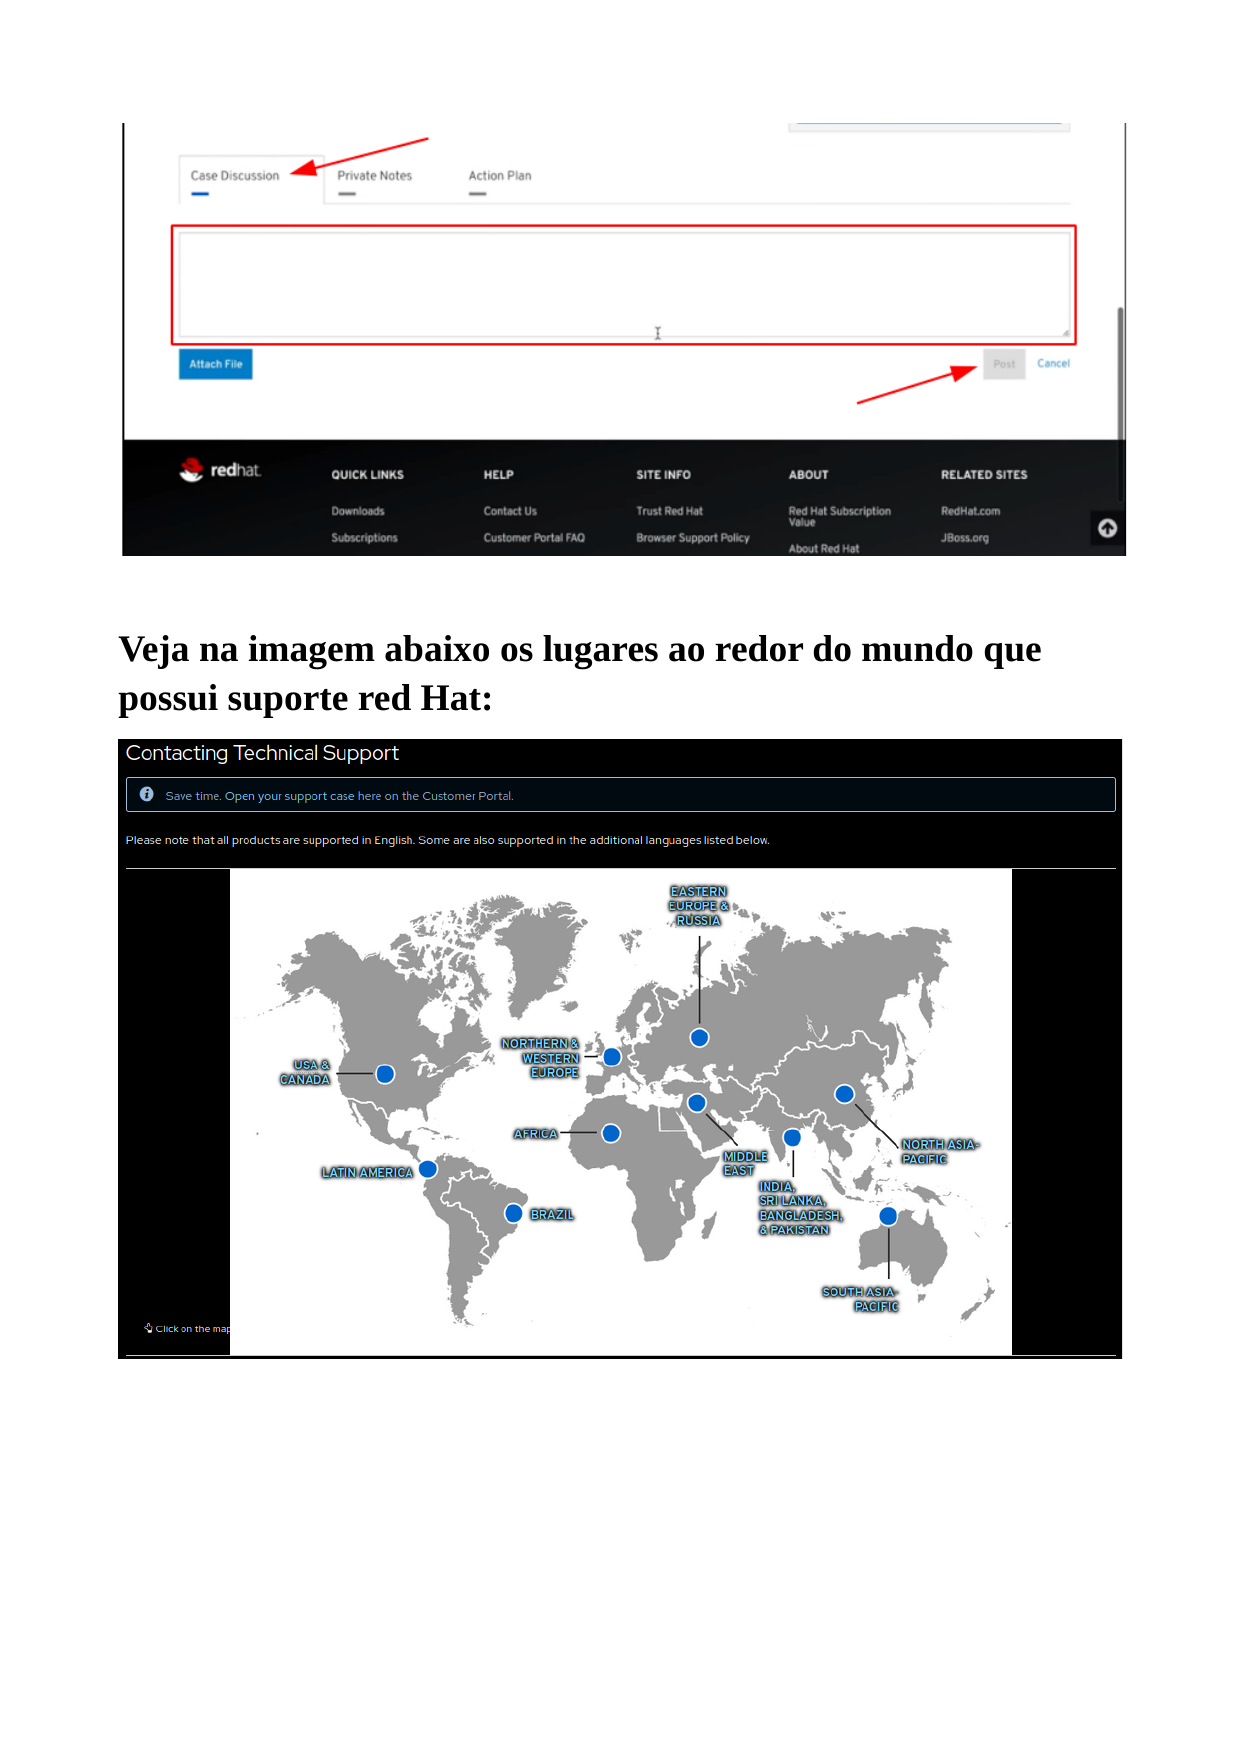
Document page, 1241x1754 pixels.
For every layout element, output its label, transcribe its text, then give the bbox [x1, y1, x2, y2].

picture [118, 739, 1123, 1359]
picture [122, 123, 1127, 556]
text Veja na imagem abaixo os lugares ao redor do mundo que possui suporte red Hat: [118, 626, 1122, 719]
